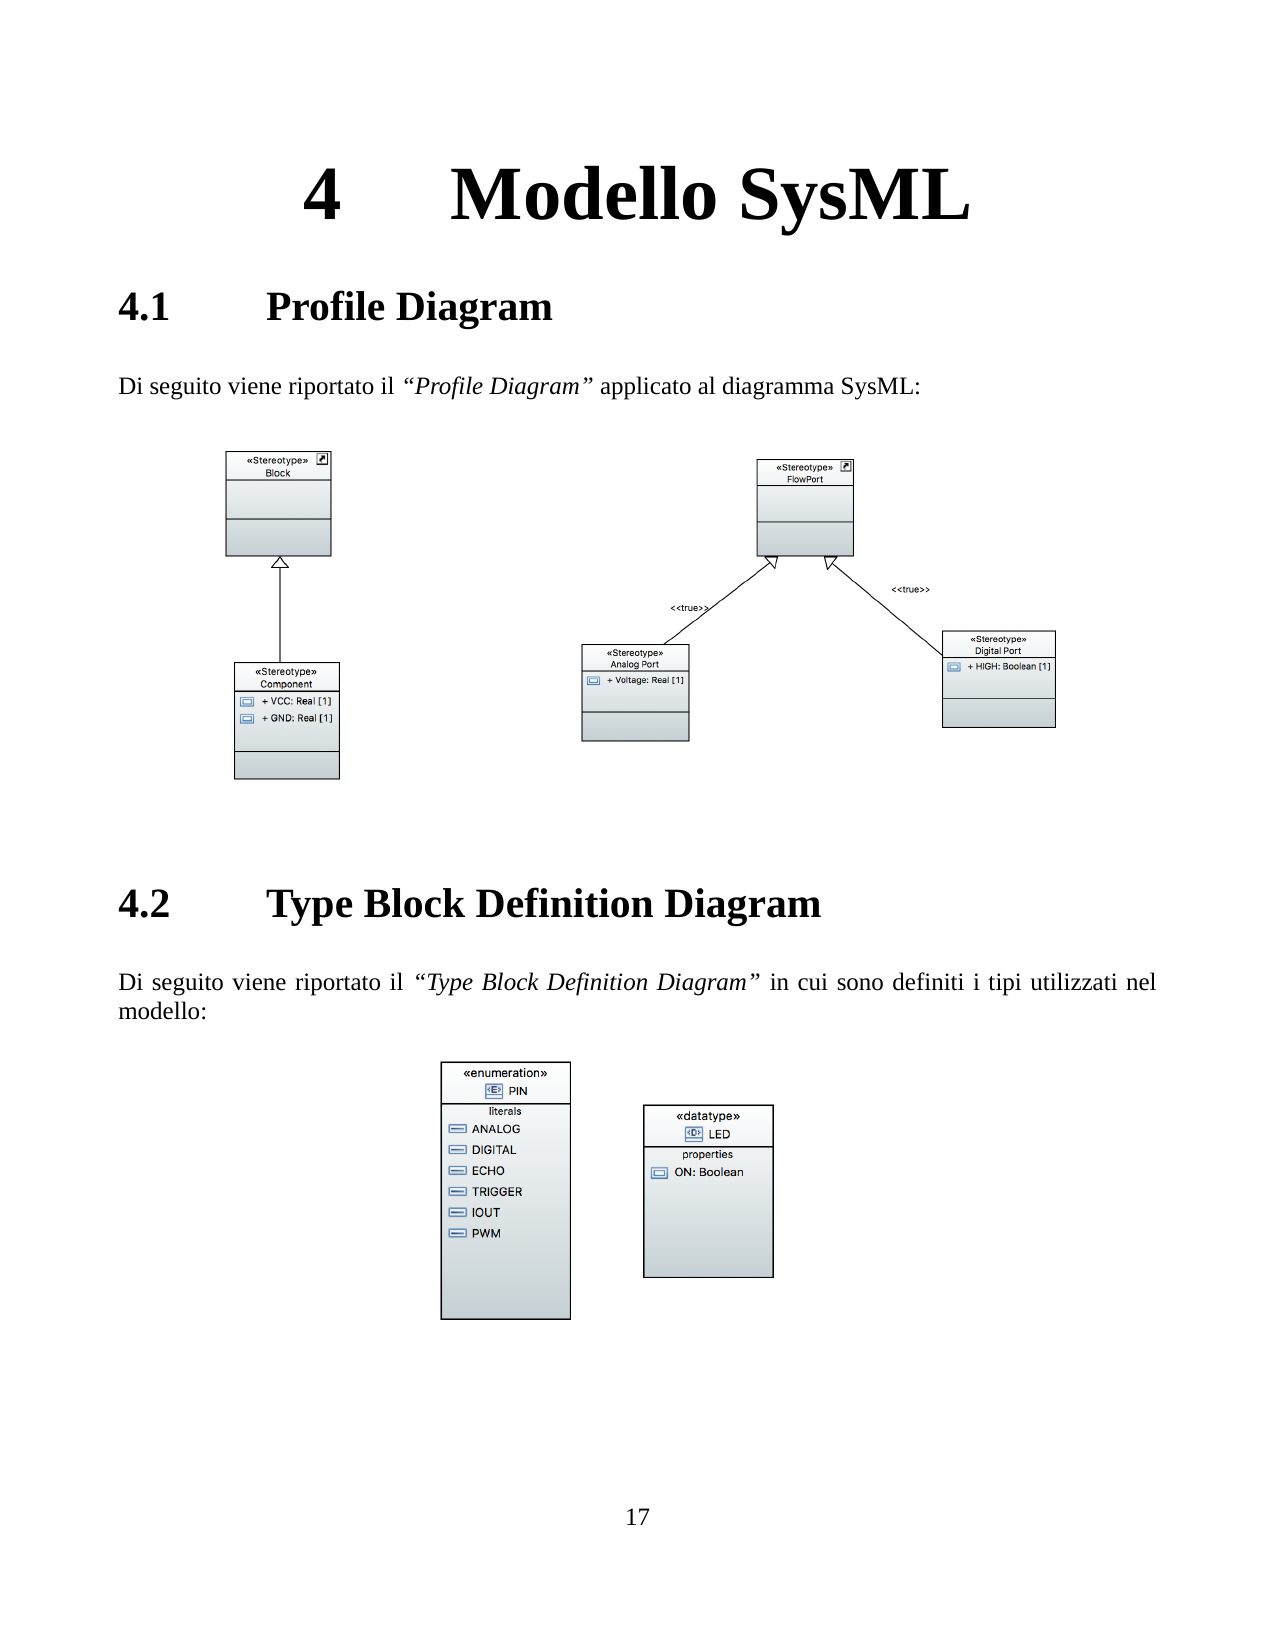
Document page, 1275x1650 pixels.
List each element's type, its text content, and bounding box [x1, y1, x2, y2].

subtitle 4.1 Profile Diagram [118, 282, 1157, 330]
picture [206, 436, 365, 796]
text Di seguito viene riportato il “Profile Diagram” applicato al diagramma SysML: [118, 371, 1157, 400]
picture [422, 1048, 810, 1360]
subtitle 4 Modello SysML [118, 148, 1157, 236]
text Di seguito viene riportato il “Type Block Definition Diagram” in cui sono definiti i tipi utilizzati nel modello: [118, 967, 1157, 1025]
subtitle 4.2 Type Block Definition Diagram [118, 878, 1157, 926]
picture [548, 446, 1078, 757]
